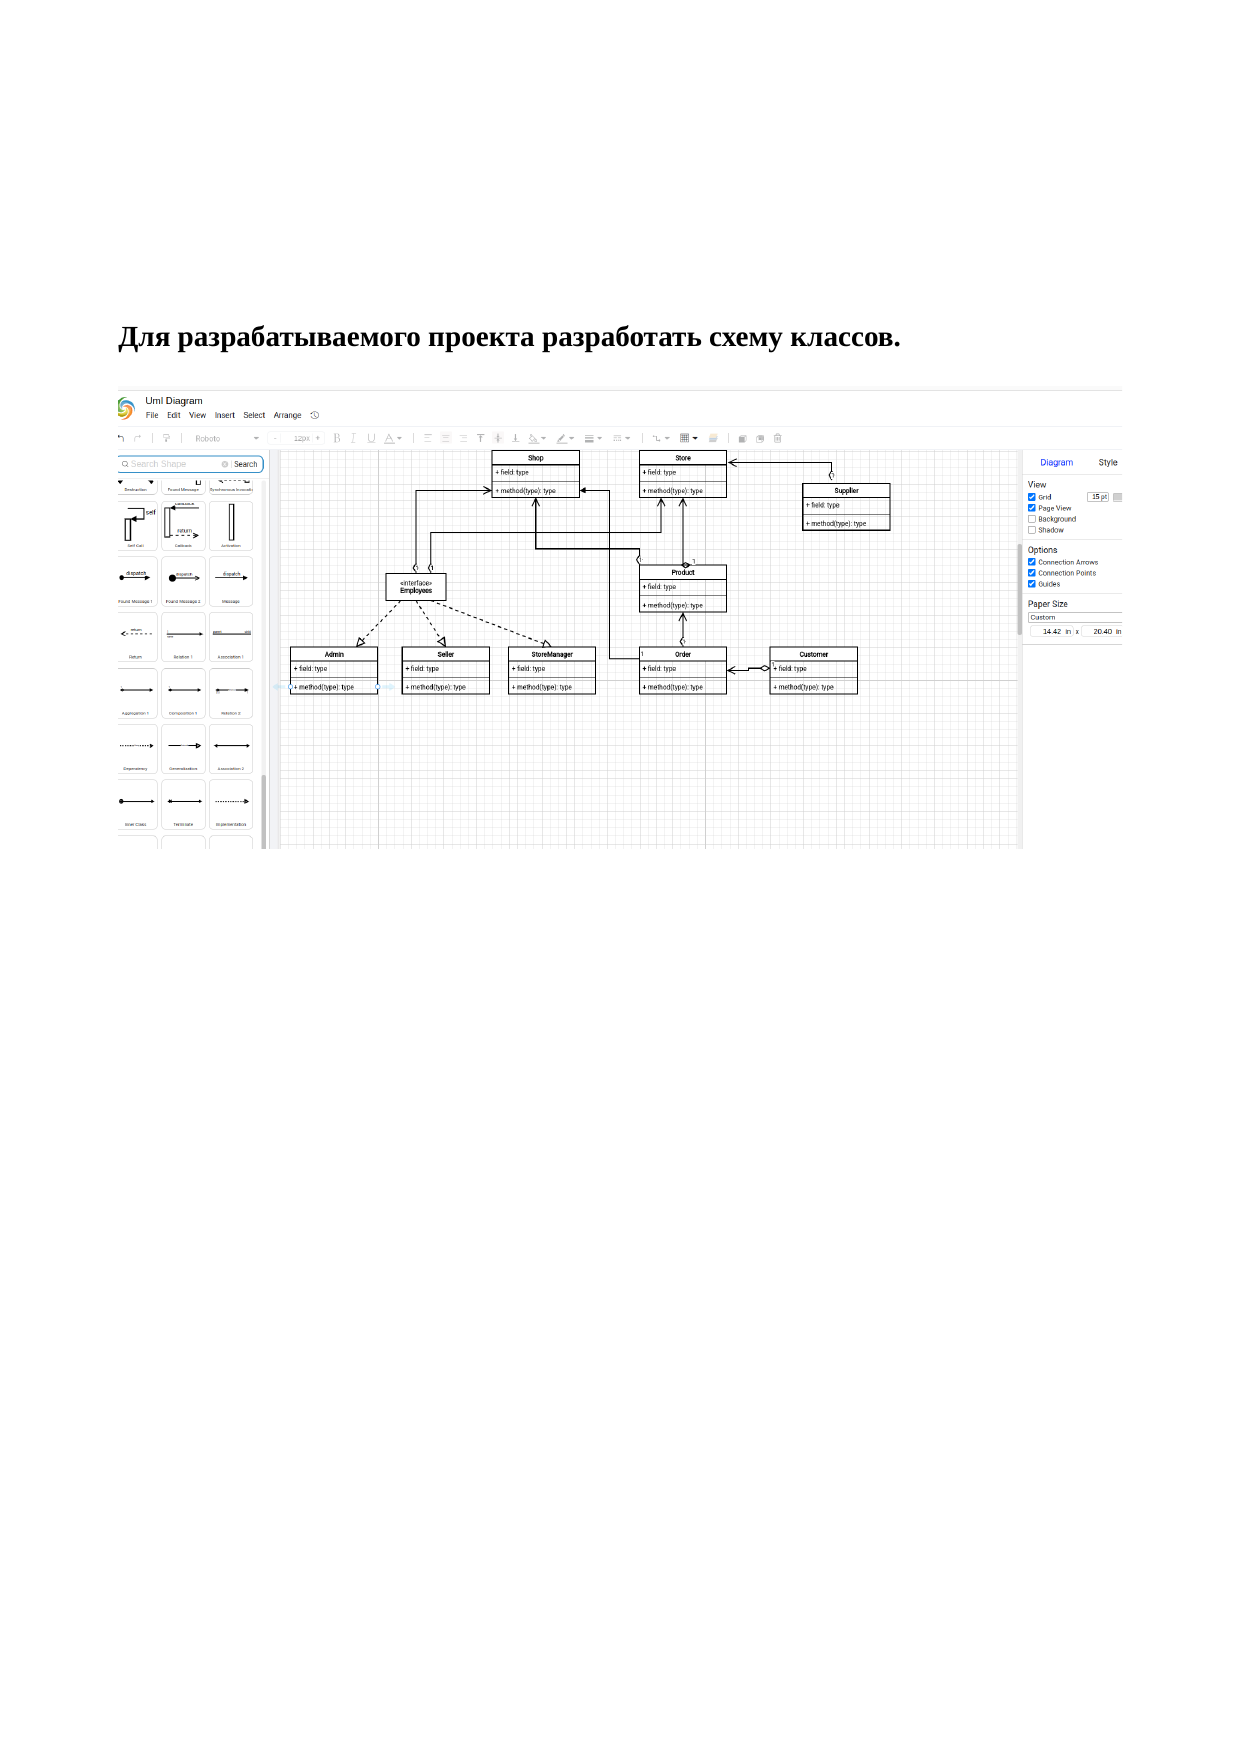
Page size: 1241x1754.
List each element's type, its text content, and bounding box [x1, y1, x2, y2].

text Для разрабатываемого проекта разработать схему классов. [118, 319, 1122, 353]
picture [118, 386, 1123, 849]
